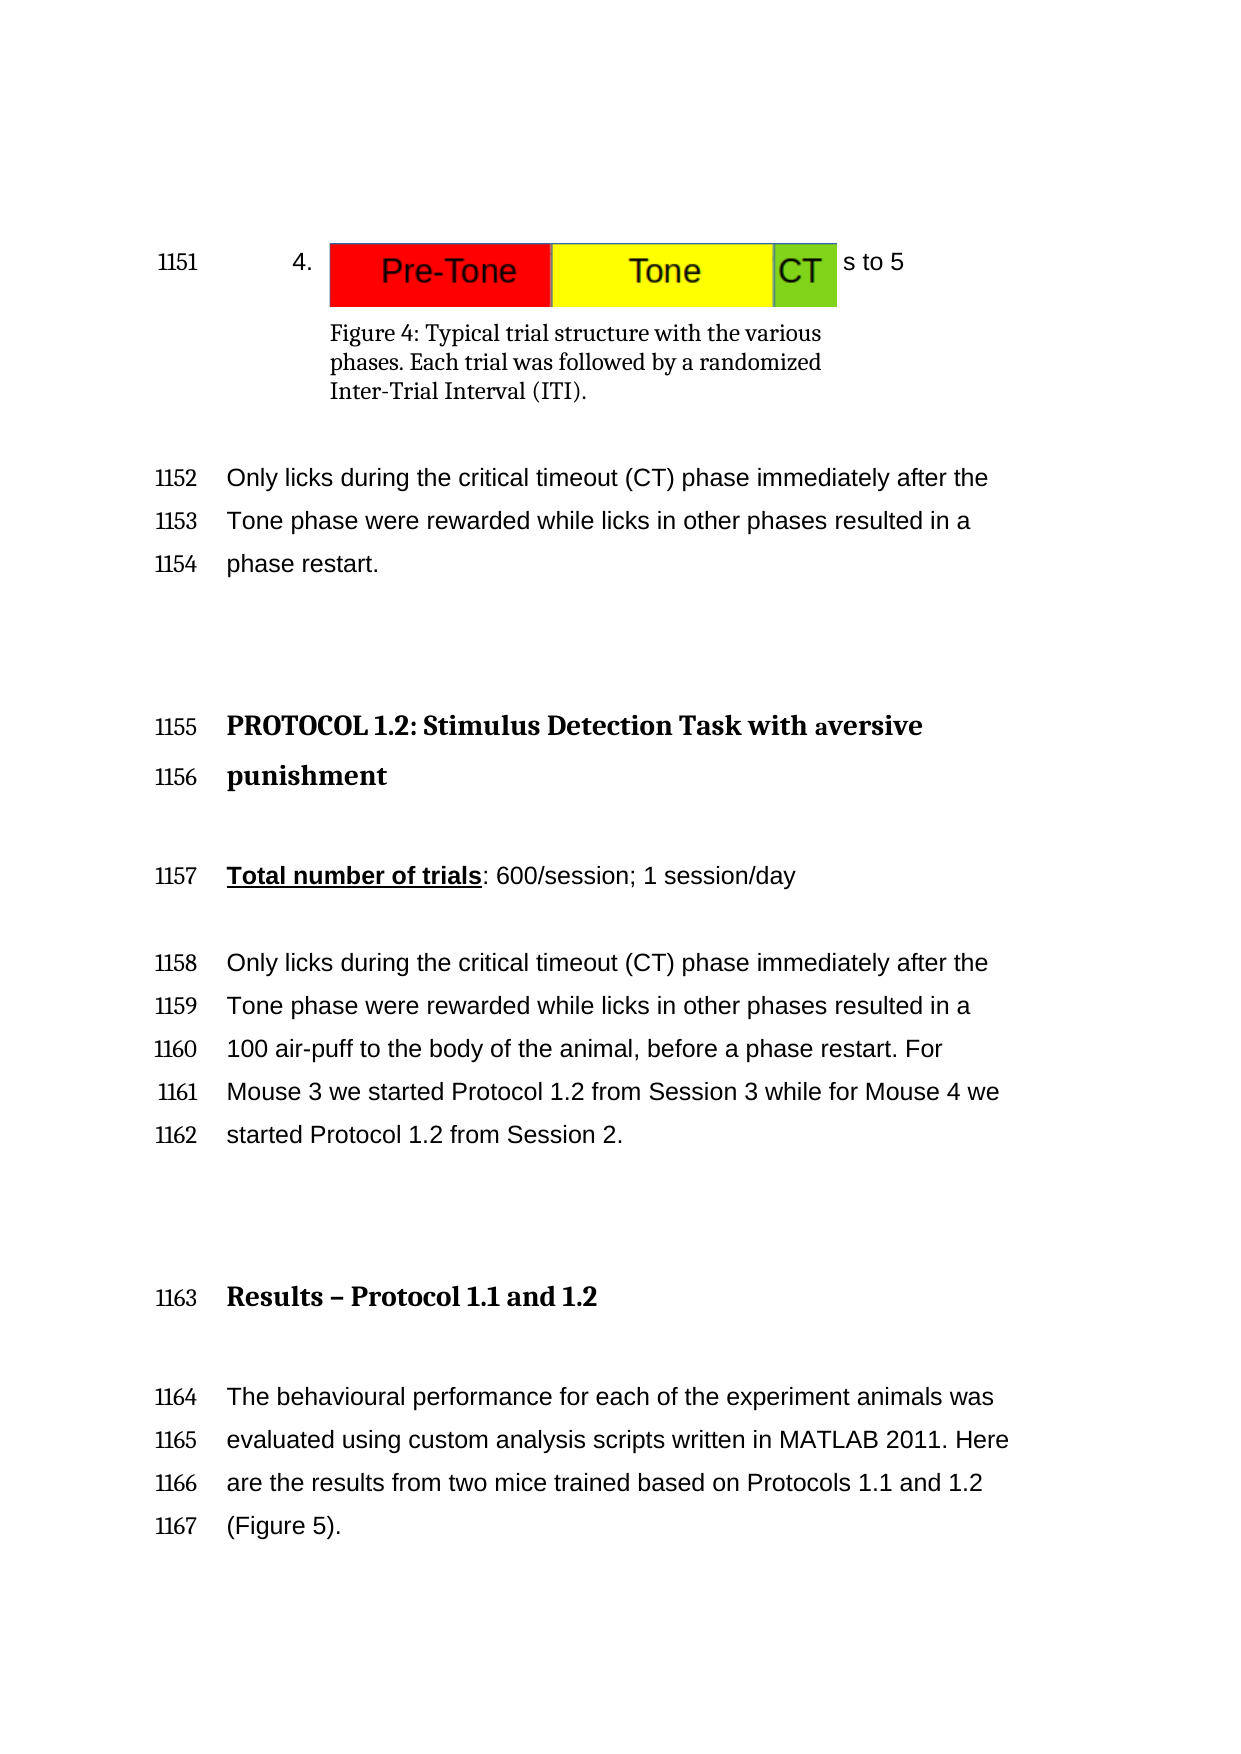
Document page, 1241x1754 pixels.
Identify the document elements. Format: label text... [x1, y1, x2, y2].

text Total number of trials: 600/session; 1 session/day [226, 861, 1014, 890]
subtitle Results – Protocol 1.1 and 1.2 [226, 1280, 1014, 1314]
picture [329, 243, 837, 307]
list Inter-trial Interval (ITI): randomized between 2 s to 5 [837, 247, 1014, 405]
text Only licks during the critical timeout (CT) phase immediately after the Tone phase were rewarded while licks in other phases resulted in a phase restart. [226, 463, 1014, 578]
text The behavioural performance for each of the experiment animals was evaluated using custom analysis scripts written in MATLAB 2011. Here are the results from two mice trained based on Protocols 1.1 and 1.2 (Figure 5). [226, 1382, 1014, 1540]
text Only licks during the critical timeout (CT) phase immediately after the Tone phase were rewarded while licks in other phases resulted in a 100 air-puff to the body of the animal, before a phase restart. For Mouse 3 we started Protocol 1.2 from Session 3 while for Mouse 4 we started Protocol 1.2 from Session 2. [226, 948, 1014, 1149]
subtitle PROTOCOL 1.2: Stimulus Detection Task with aversive punishment [226, 709, 1014, 793]
list Inter-trial Interval (ITI): randomized between 2 s to 5 [292, 247, 329, 405]
list Figure 4: Typical trial structure with the various phases. Each trial was followed by a randomized Inter-Trial Interval (ITI). [329, 307, 837, 405]
